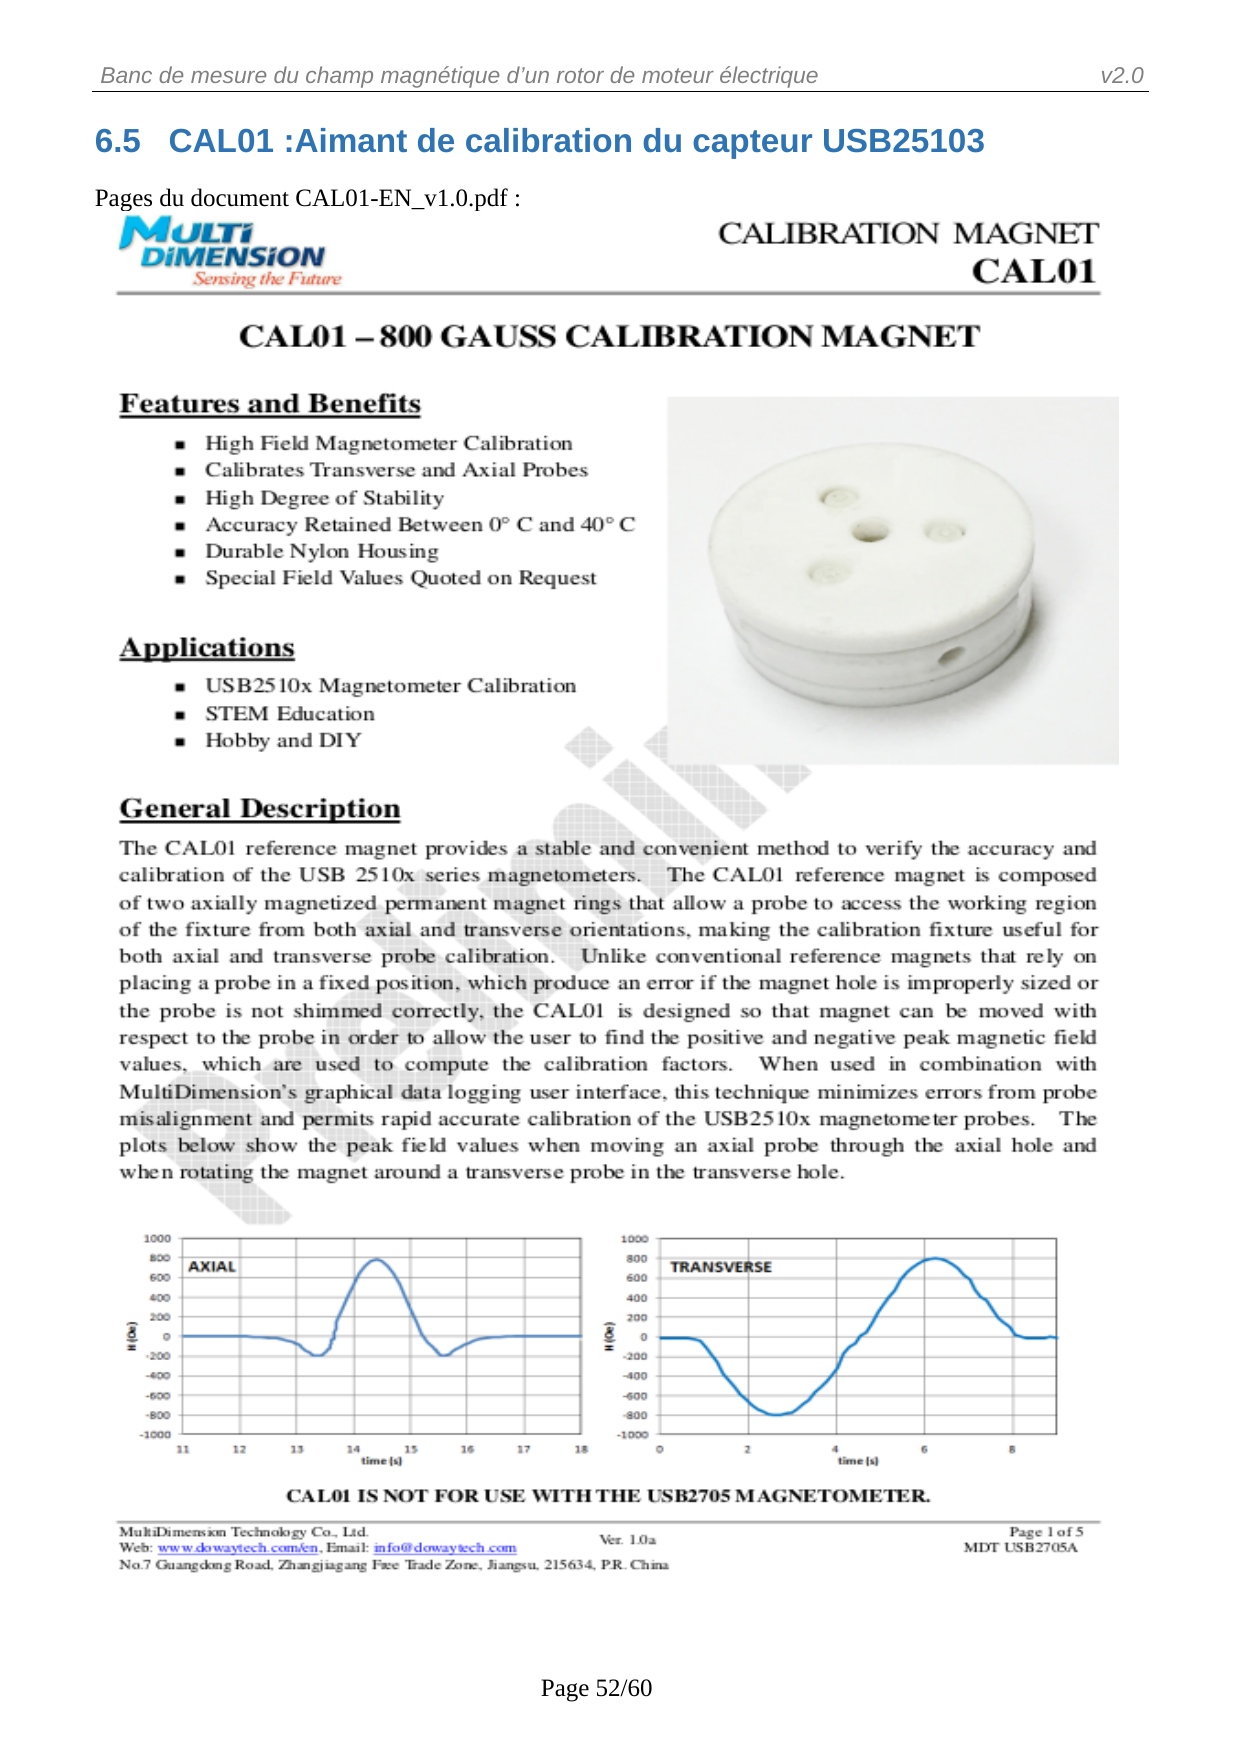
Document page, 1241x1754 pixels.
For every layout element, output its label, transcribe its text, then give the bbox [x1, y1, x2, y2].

subtitle CAL01 :Aimant de calibration du capteur USB25103 [94, 121, 1146, 159]
picture [94, 211, 1119, 1582]
text Pages du document CAL01-EN_v1.0.pdf : [94, 183, 1146, 1582]
